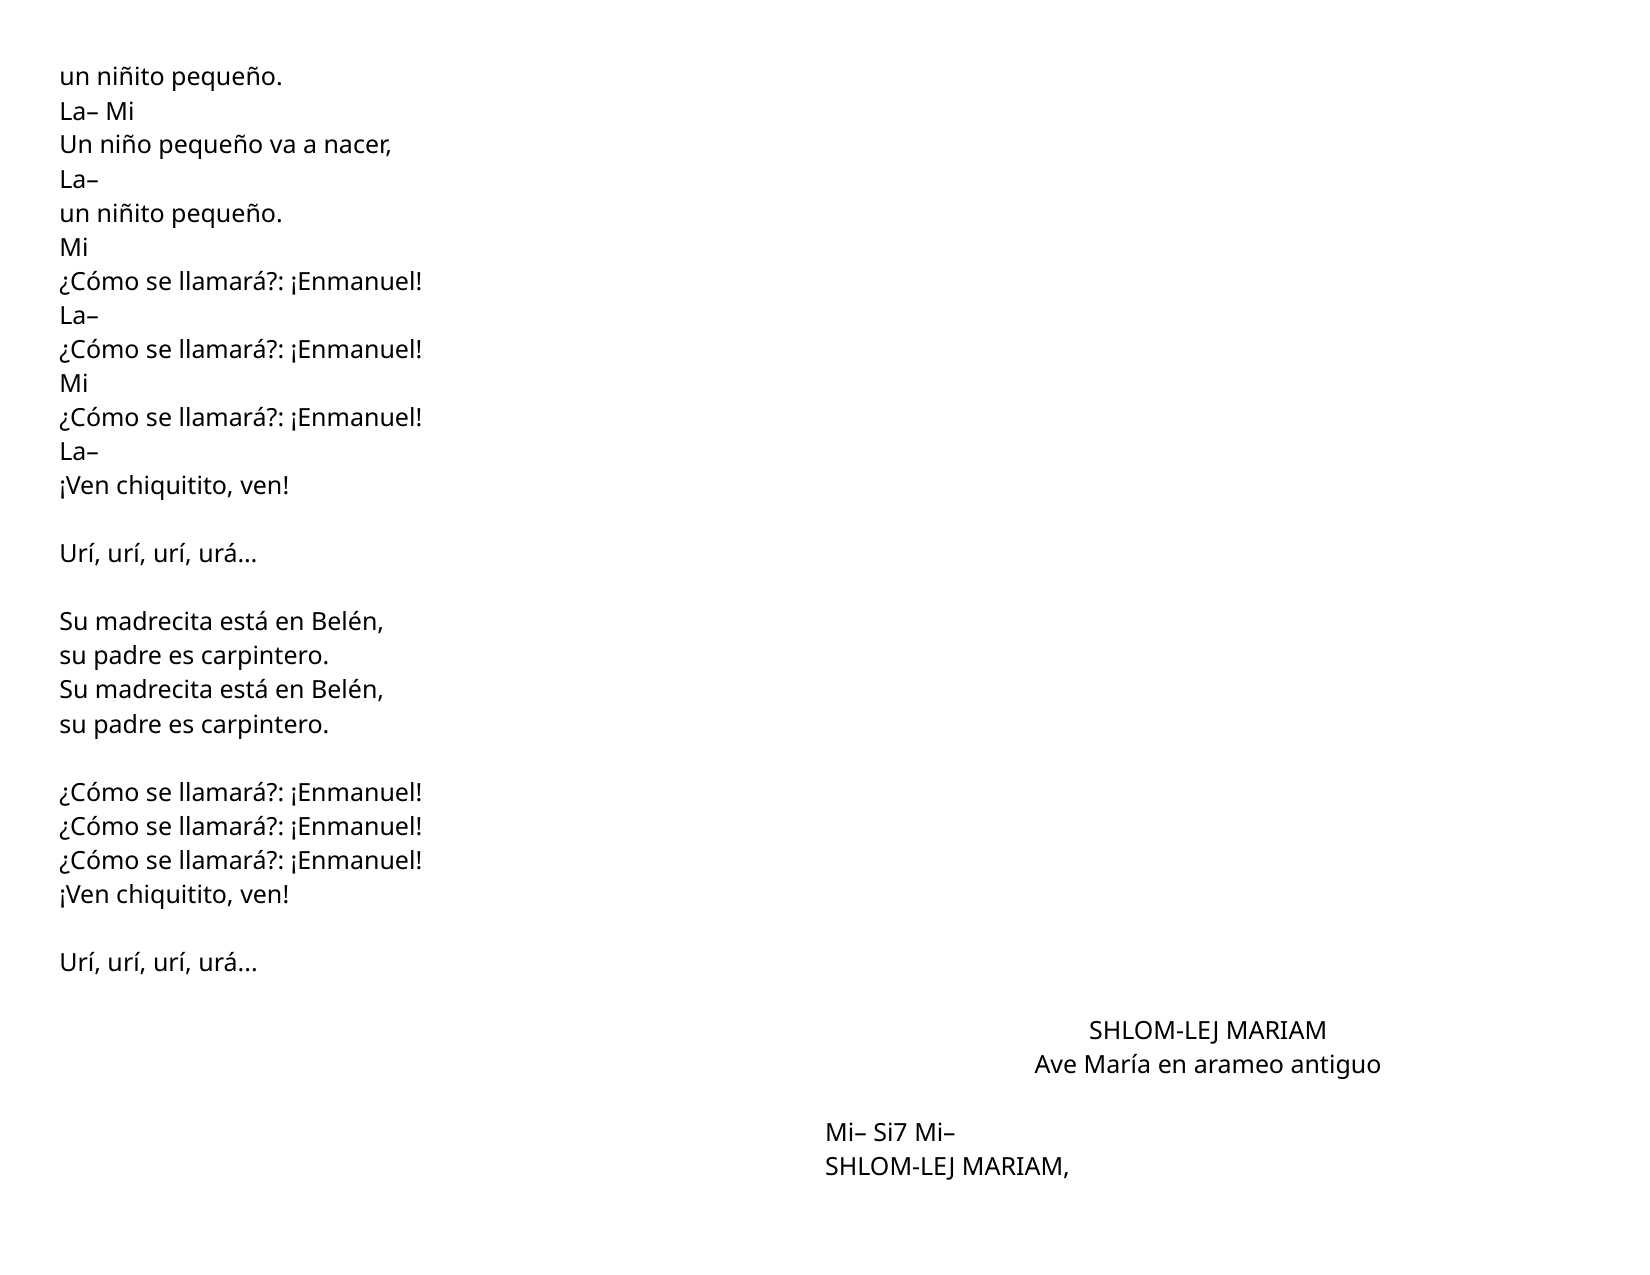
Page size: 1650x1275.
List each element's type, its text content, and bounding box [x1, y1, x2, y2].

text Mi– Si7 Mi– [825, 1115, 1591, 1149]
text un niñito pequeño. [59, 59, 825, 93]
text Su madrecita está en Belén, [59, 672, 825, 706]
text SHLOM-LEJ MARIAM, [825, 1149, 1591, 1183]
text ¡Ven chiquitito, ven! [59, 877, 825, 911]
text Un niño pequeño va a nacer, [59, 127, 825, 161]
text La– [59, 297, 825, 332]
text Urí, urí, urí, urá... [59, 945, 825, 979]
text La– Mi [59, 93, 825, 127]
text ¿Cómo se llamará?: ¡Enmanuel! [59, 808, 825, 842]
text Urí, urí, urí, urá… [59, 536, 825, 570]
text ¡Ven chiquitito, ven! [59, 468, 825, 502]
text ¿Cómo se llamará?: ¡Enmanuel! [59, 842, 825, 877]
text Ave María en arameo antiguo [825, 1047, 1591, 1081]
text ¿Cómo se llamará?: ¡Enmanuel! [59, 263, 825, 297]
text Mi [59, 229, 825, 263]
text su padre es carpintero. [59, 638, 825, 672]
text ¿Cómo se llamará?: ¡Enmanuel! [59, 774, 825, 808]
text ¿Cómo se llamará?: ¡Enmanuel! [59, 400, 825, 434]
text La– [59, 161, 825, 195]
text Mi [59, 366, 825, 400]
text su padre es carpintero. [59, 706, 825, 740]
text SHLOM-LEJ MARIAM [825, 1013, 1591, 1047]
text un niñito pequeño. [59, 195, 825, 229]
text Su madrecita está en Belén, [59, 604, 825, 638]
text ¿Cómo se llamará?: ¡Enmanuel! [59, 332, 825, 366]
text La– [59, 434, 825, 468]
